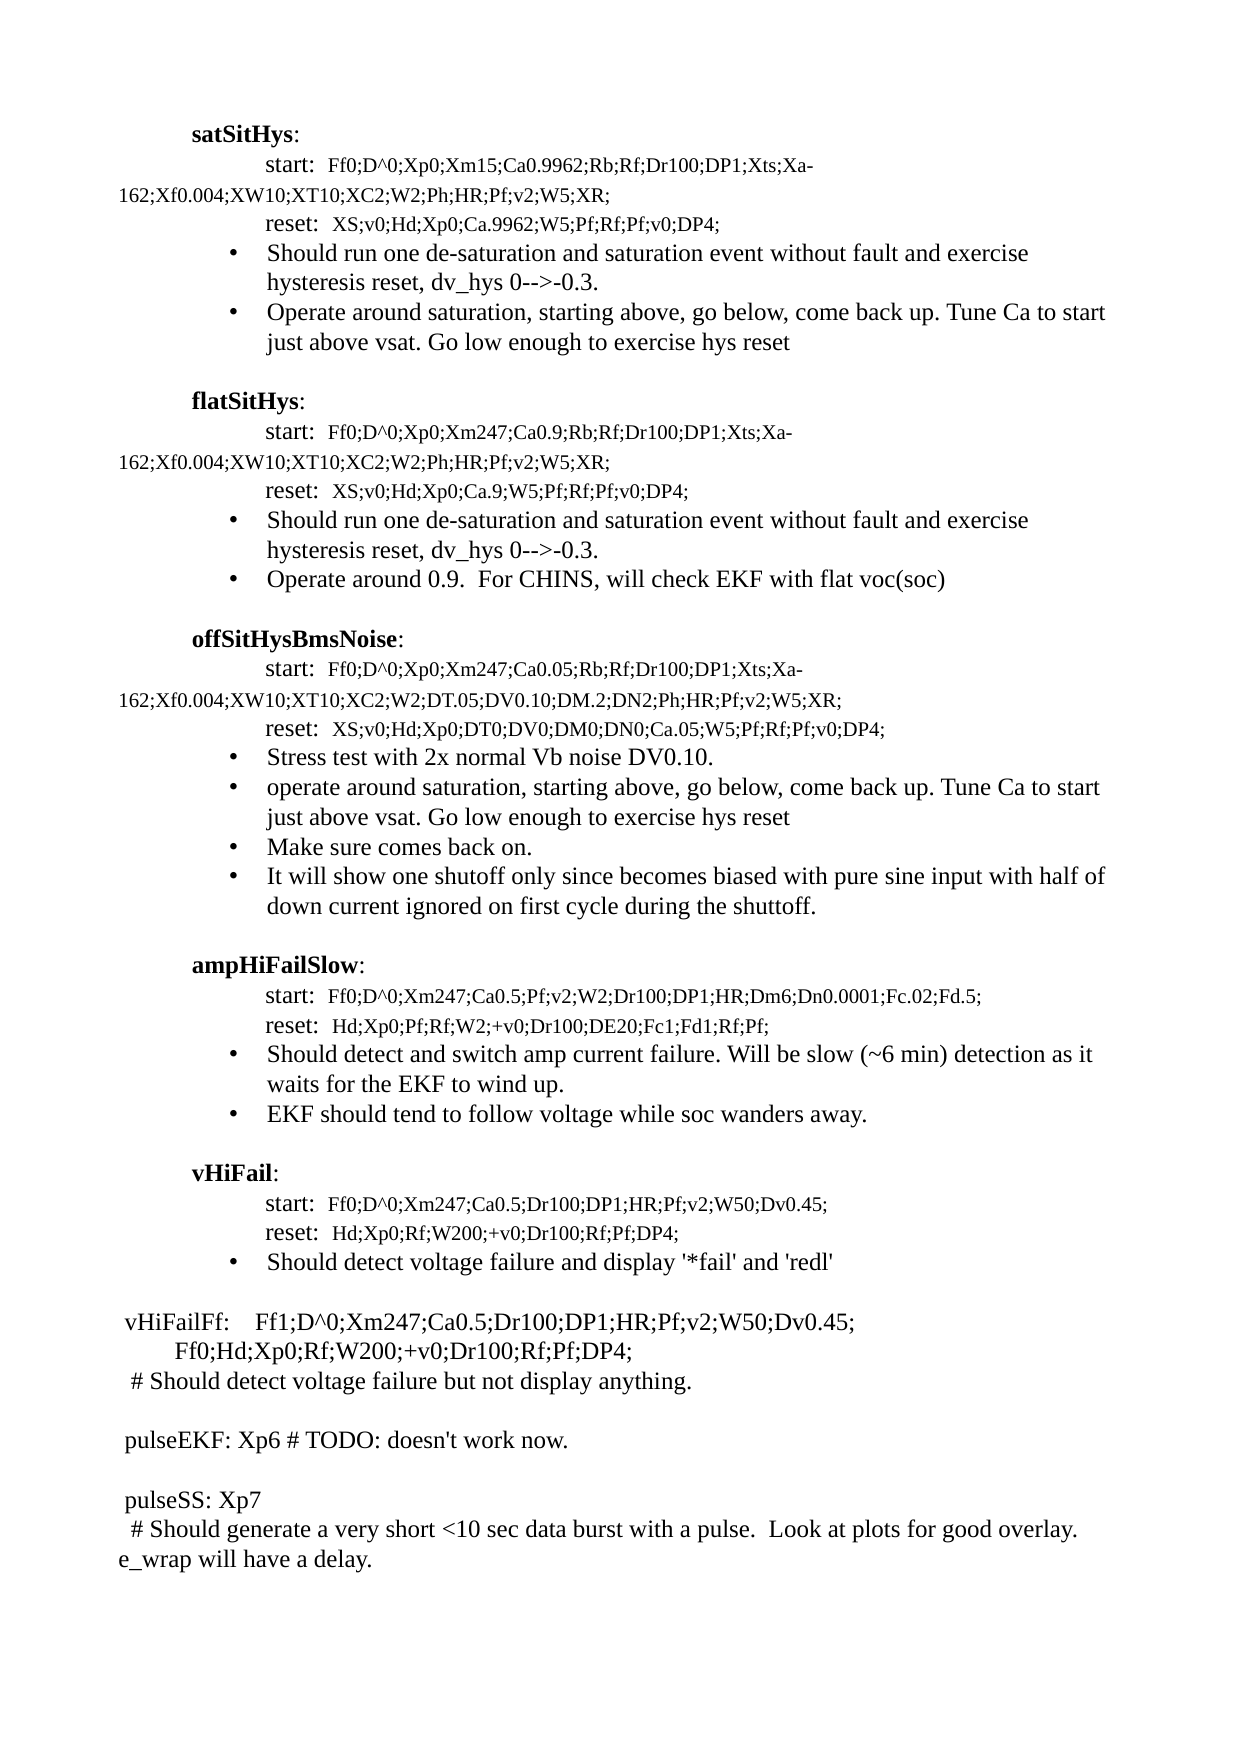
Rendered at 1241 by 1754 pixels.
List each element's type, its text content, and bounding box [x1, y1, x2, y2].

list Stress test with 2x normal Vb noise DV0.10. [229, 742, 1122, 771]
list Should detect and switch amp current failure. Will be slow (~6 min) detection as it waits for the EKF to wind up. [229, 1038, 1122, 1098]
list Make sure comes back on. [229, 831, 1122, 860]
list EKF should tend to follow voltage while soc wanders away. [229, 1098, 1122, 1127]
text offSitHysBmsNoise: [118, 623, 1122, 652]
text reset: Hd;Xp0;Pf;Rf;W2;+v0;Dr100;DE20;Fc1;Fd1;Rf;Pf; [118, 1009, 1122, 1038]
list operate around saturation, starting above, go below, come back up. Tune Ca to start just above vsat. Go low enough to exercise hys reset [229, 771, 1122, 831]
text pulseSS: Xp7 [118, 1484, 1122, 1513]
text reset: Hd;Xp0;Rf;W200;+v0;Dr100;Rf;Pf;DP4; [118, 1217, 1122, 1246]
text satSitHys: [118, 118, 1122, 148]
list Should detect voltage failure and display '*fail' and 'redl' [229, 1246, 1122, 1276]
text vHiFailFf: Ff1;D^0;Xm247;Ca0.5;Dr100;DP1;HR;Pf;v2;W50;Dv0.45; [118, 1306, 1122, 1335]
list Operate around saturation, starting above, go below, come back up. Tune Ca to start just above vsat. Go low enough to exercise hys reset [229, 296, 1122, 356]
text # Should generate a very short <10 sec data burst with a pulse. Look at plots for good overlay. e_wrap will have a delay. [118, 1513, 1122, 1573]
text start: Ff0;D^0;Xp0;Xm247;Ca0.9;Rb;Rf;Dr100;DP1;Xts;Xa-162;Xf0.004;XW10;XT10;XC2;W2;Ph;HR;Pf;v2;W5;XR; [118, 415, 1122, 474]
text start: Ff0;D^0;Xp0;Xm247;Ca0.05;Rb;Rf;Dr100;DP1;Xts;Xa-162;Xf0.004;XW10;XT10;XC2;W2;DT.05;DV0.10;DM.2;DN2;Ph;HR;Pf;v2;W5;XR; [118, 652, 1122, 712]
text flatSitHys: [118, 385, 1122, 415]
text reset: XS;v0;Hd;Xp0;DT0;DV0;DM0;DN0;Ca.05;W5;Pf;Rf;Pf;v0;DP4; [118, 712, 1122, 742]
text Ff0;Hd;Xp0;Rf;W200;+v0;Dr100;Rf;Pf;DP4; [118, 1335, 1122, 1365]
list Should run one de-saturation and saturation event without fault and exercise hysteresis reset, dv_hys 0-->-0.3. [229, 237, 1122, 296]
text start: Ff0;D^0;Xm247;Ca0.5;Dr100;DP1;HR;Pf;v2;W50;Dv0.45; [118, 1187, 1122, 1217]
list Should run one de-saturation and saturation event without fault and exercise hysteresis reset, dv_hys 0-->-0.3. [229, 504, 1122, 563]
list It will show one shutoff only since becomes biased with pure sine input with half of down current ignored on first cycle during the shuttoff. [229, 860, 1122, 920]
text # Should detect voltage failure but not display anything. [118, 1365, 1122, 1395]
text vHiFail: [118, 1157, 1122, 1187]
text reset: XS;v0;Hd;Xp0;Ca.9;W5;Pf;Rf;Pf;v0;DP4; [118, 474, 1122, 504]
text ampHiFailSlow: [118, 949, 1122, 979]
text start: Ff0;D^0;Xp0;Xm15;Ca0.9962;Rb;Rf;Dr100;DP1;Xts;Xa-162;Xf0.004;XW10;XT10;XC2;W2;Ph;HR;Pf;v2;W5;XR; [118, 148, 1122, 207]
text start: Ff0;D^0;Xm247;Ca0.5;Pf;v2;W2;Dr100;DP1;HR;Dm6;Dn0.0001;Fc.02;Fd.5; [118, 979, 1122, 1009]
text reset: XS;v0;Hd;Xp0;Ca.9962;W5;Pf;Rf;Pf;v0;DP4; [118, 207, 1122, 237]
text pulseEKF: Xp6 # TODO: doesn't work now. [118, 1424, 1122, 1454]
list Operate around 0.9. For CHINS, will check EKF with flat voc(soc) [229, 563, 1122, 593]
